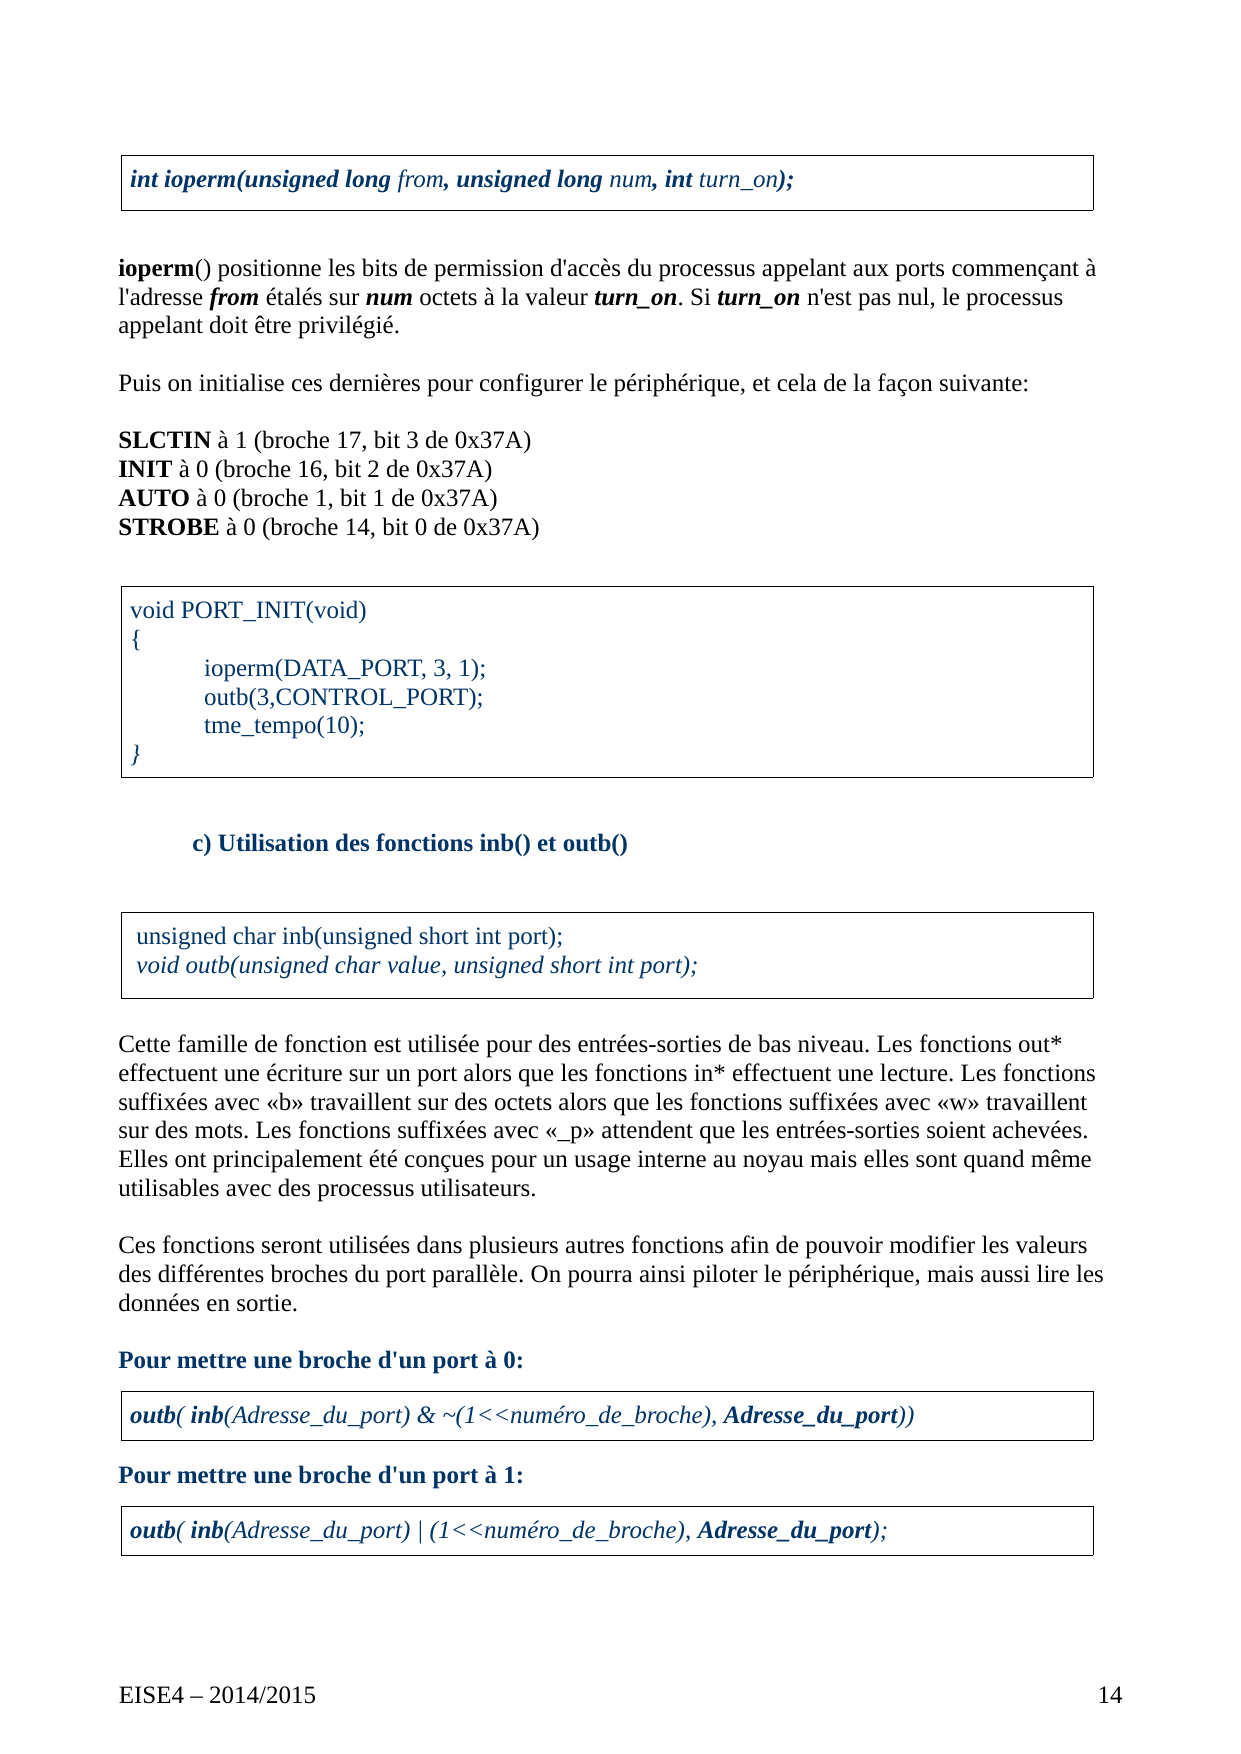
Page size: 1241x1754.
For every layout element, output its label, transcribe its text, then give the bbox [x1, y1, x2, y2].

text void outb(unsigned char value, unsigned short int port); [130, 950, 1084, 978]
text { [130, 624, 1084, 653]
text Cette famille de fonction est utilisée pour des entrées-sorties de bas niveau. Les fonctions out* effectuent une écriture sur un port alors que les fonctions in* effectuent une lecture. Les fonctions suffixées avec «b» travaillent sur des octets alors que les fonctions suffixées avec «w» travaillent sur des mots. Les fonctions suffixées avec «_p» attendent que les entrées-sorties soient achevées. Elles ont principalement été conçues pour un usage interne au noyau mais elles sont quand même utilisables avec des processus utilisateurs. [118, 1029, 1122, 1202]
text STROBE à 0 (broche 14, bit 0 de 0x37A) [118, 512, 1122, 541]
text AUTO à 0 (broche 1, bit 1 de 0x37A) [118, 483, 1122, 512]
text unsigned char inb(unsigned short int port); [130, 921, 1084, 950]
text Puis on initialise ces dernières pour configurer le périphérique, et cela de la façon suivante: [118, 368, 1122, 397]
text void PORT_INIT(void) [130, 595, 1084, 624]
text Ces fonctions seront utilisées dans plusieurs autres fonctions afin de pouvoir modifier les valeurs des différentes broches du port parallèle. On pourra ainsi piloter le périphérique, mais aussi lire les données en sortie. [118, 1231, 1122, 1317]
text outb( inb(Adresse_du_port) | (1<<numéro_de_broche), Adresse_du_port); [130, 1515, 1084, 1544]
text outb(3,CONTROL_PORT); [130, 682, 1084, 710]
text tme_tempo(10); [130, 710, 1084, 739]
text INIT à 0 (broche 16, bit 2 de 0x37A) [118, 454, 1122, 483]
text Pour mettre une broche d'un port à 0: [118, 1346, 1122, 1374]
text Pour mettre une broche d'un port à 1: [118, 1461, 1122, 1489]
text ioperm(DATA_PORT, 3, 1); [130, 653, 1084, 682]
text ioperm() positionne les bits de permission d'accès du processus appelant aux ports commençant à l'adresse from étalés sur num octets à la valeur turn_on. Si turn_on n'est pas nul, le processus appelant doit être privilégié. [118, 253, 1122, 339]
text } [130, 739, 1084, 768]
text SLCTIN à 1 (broche 17, bit 3 de 0x37A) [118, 426, 1122, 454]
text c) Utilisation des fonctions inb() et outb() [118, 828, 1122, 857]
text int ioperm(unsigned long from, unsigned long num, int turn_on); [130, 164, 1084, 193]
text outb( inb(Adresse_du_port) & ~(1<<numéro_de_broche), Adresse_du_port)) [130, 1400, 1084, 1429]
